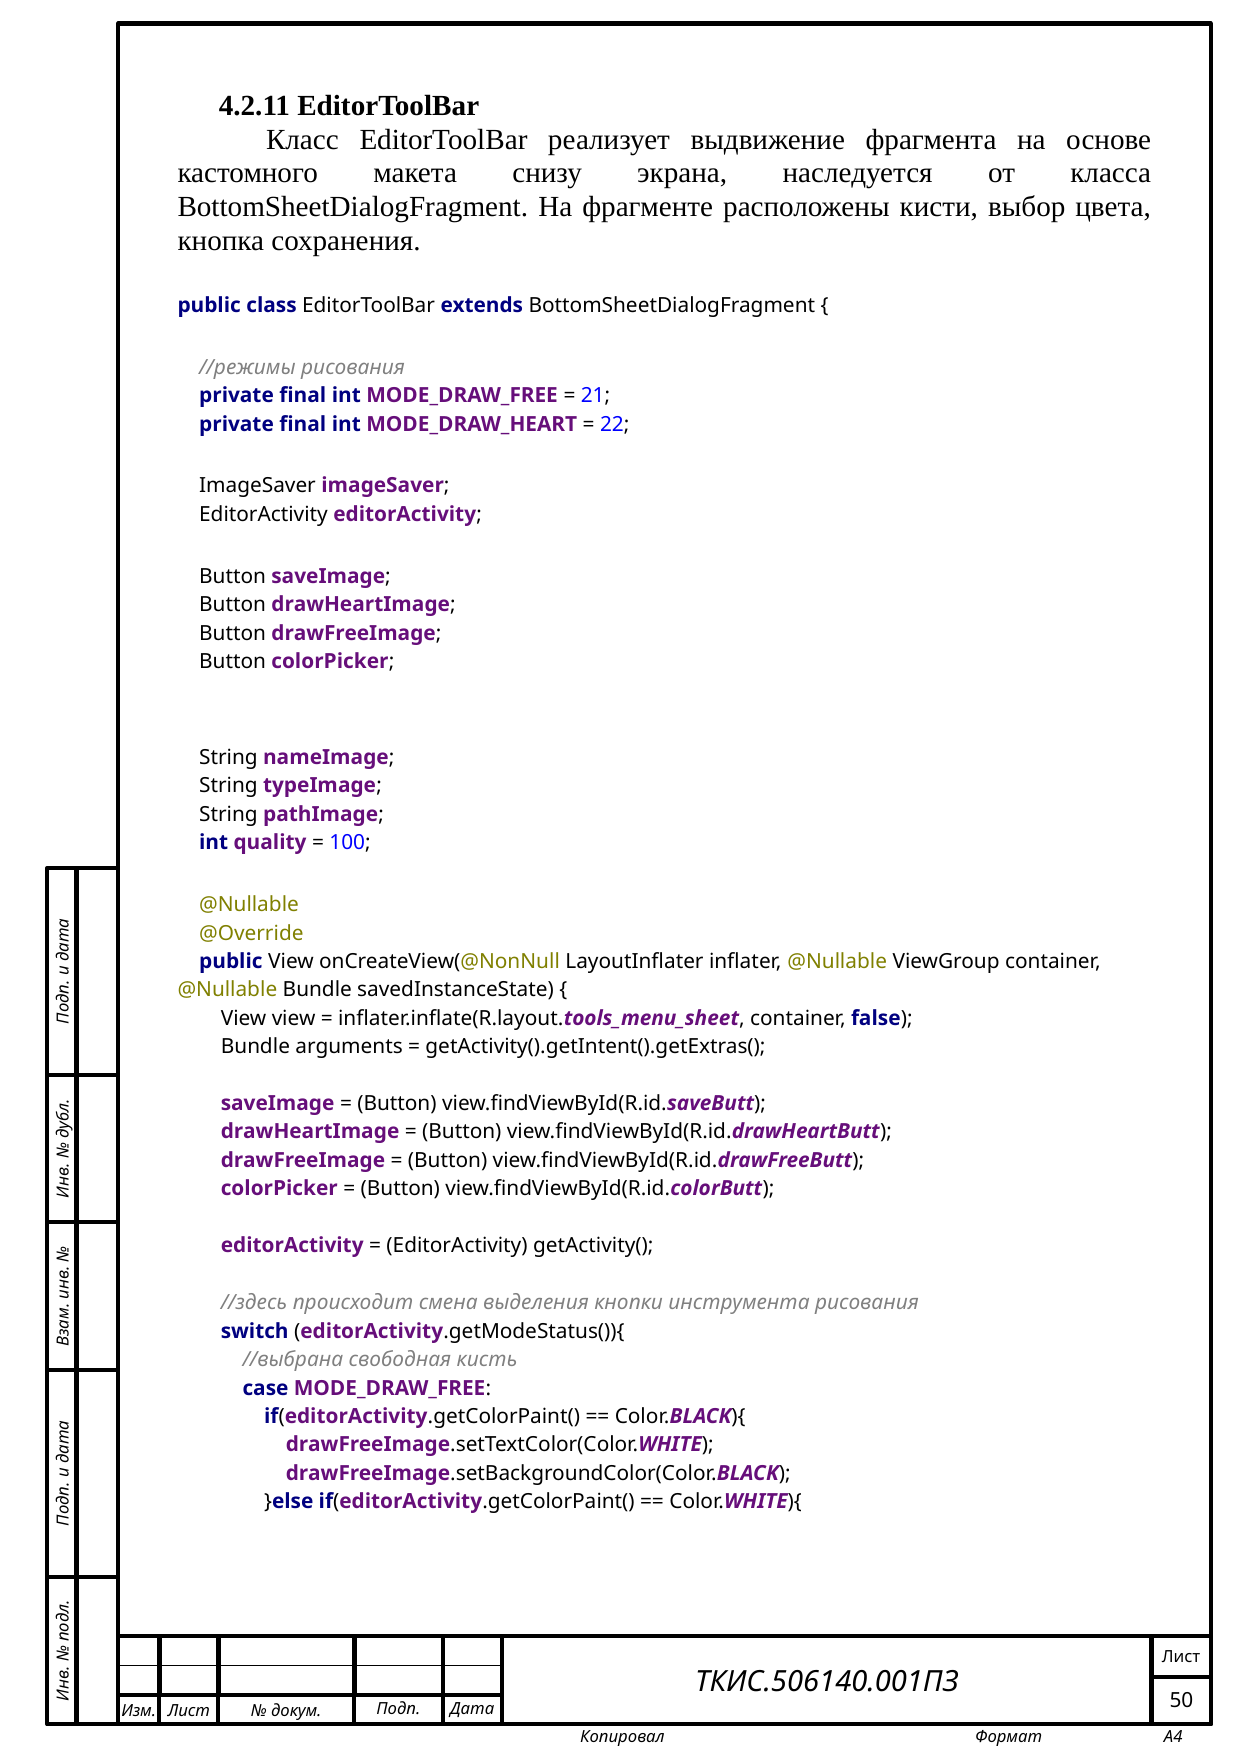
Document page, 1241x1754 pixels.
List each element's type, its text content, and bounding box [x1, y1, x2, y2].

subtitle EditorToolBar [218, 88, 1152, 122]
text Класс EditorToolBar реализует выдвижение фрагмента на основе кастомного макета снизу экрана, наследуется от класса BottomSheetDialogFragment. На фрагменте расположены кисти, выбор цвета, кнопка сохранения. [177, 122, 1152, 256]
